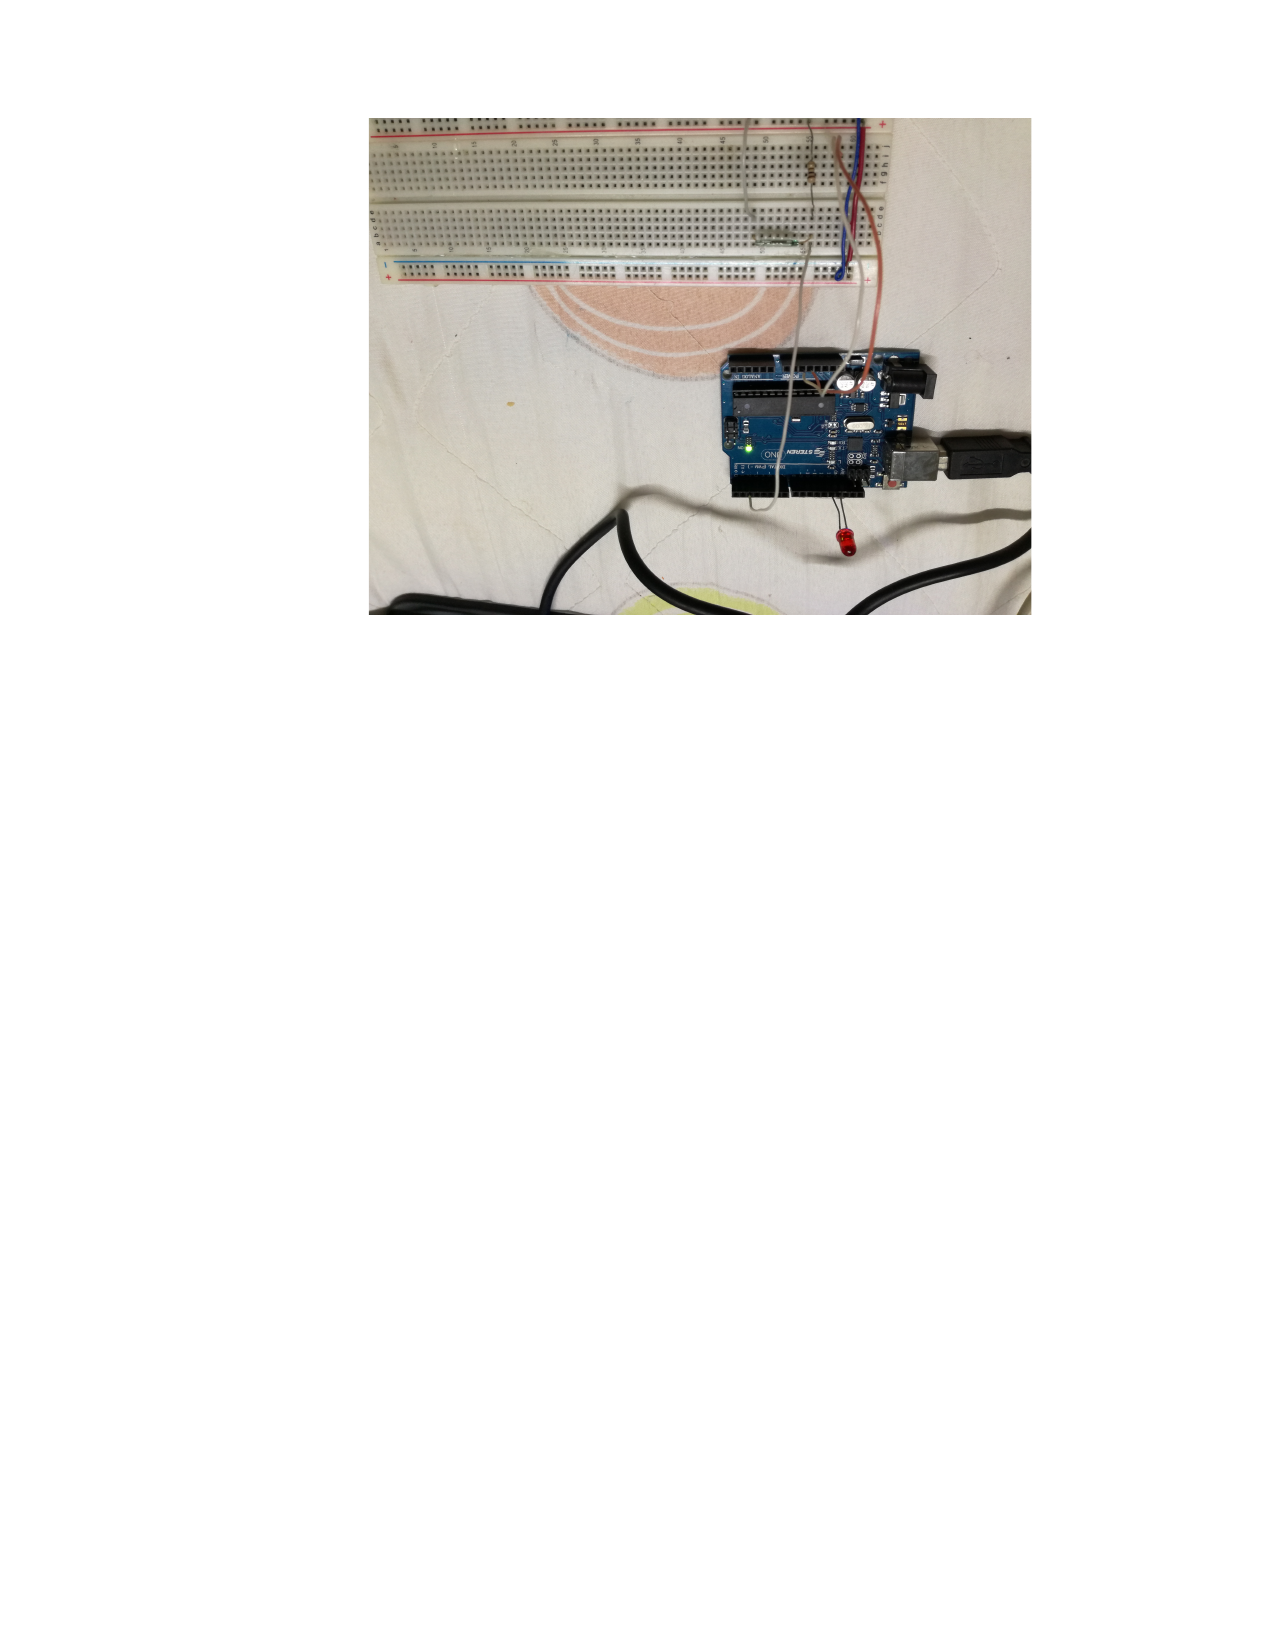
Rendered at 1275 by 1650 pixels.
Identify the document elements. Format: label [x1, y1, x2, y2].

picture [368, 118, 1032, 615]
